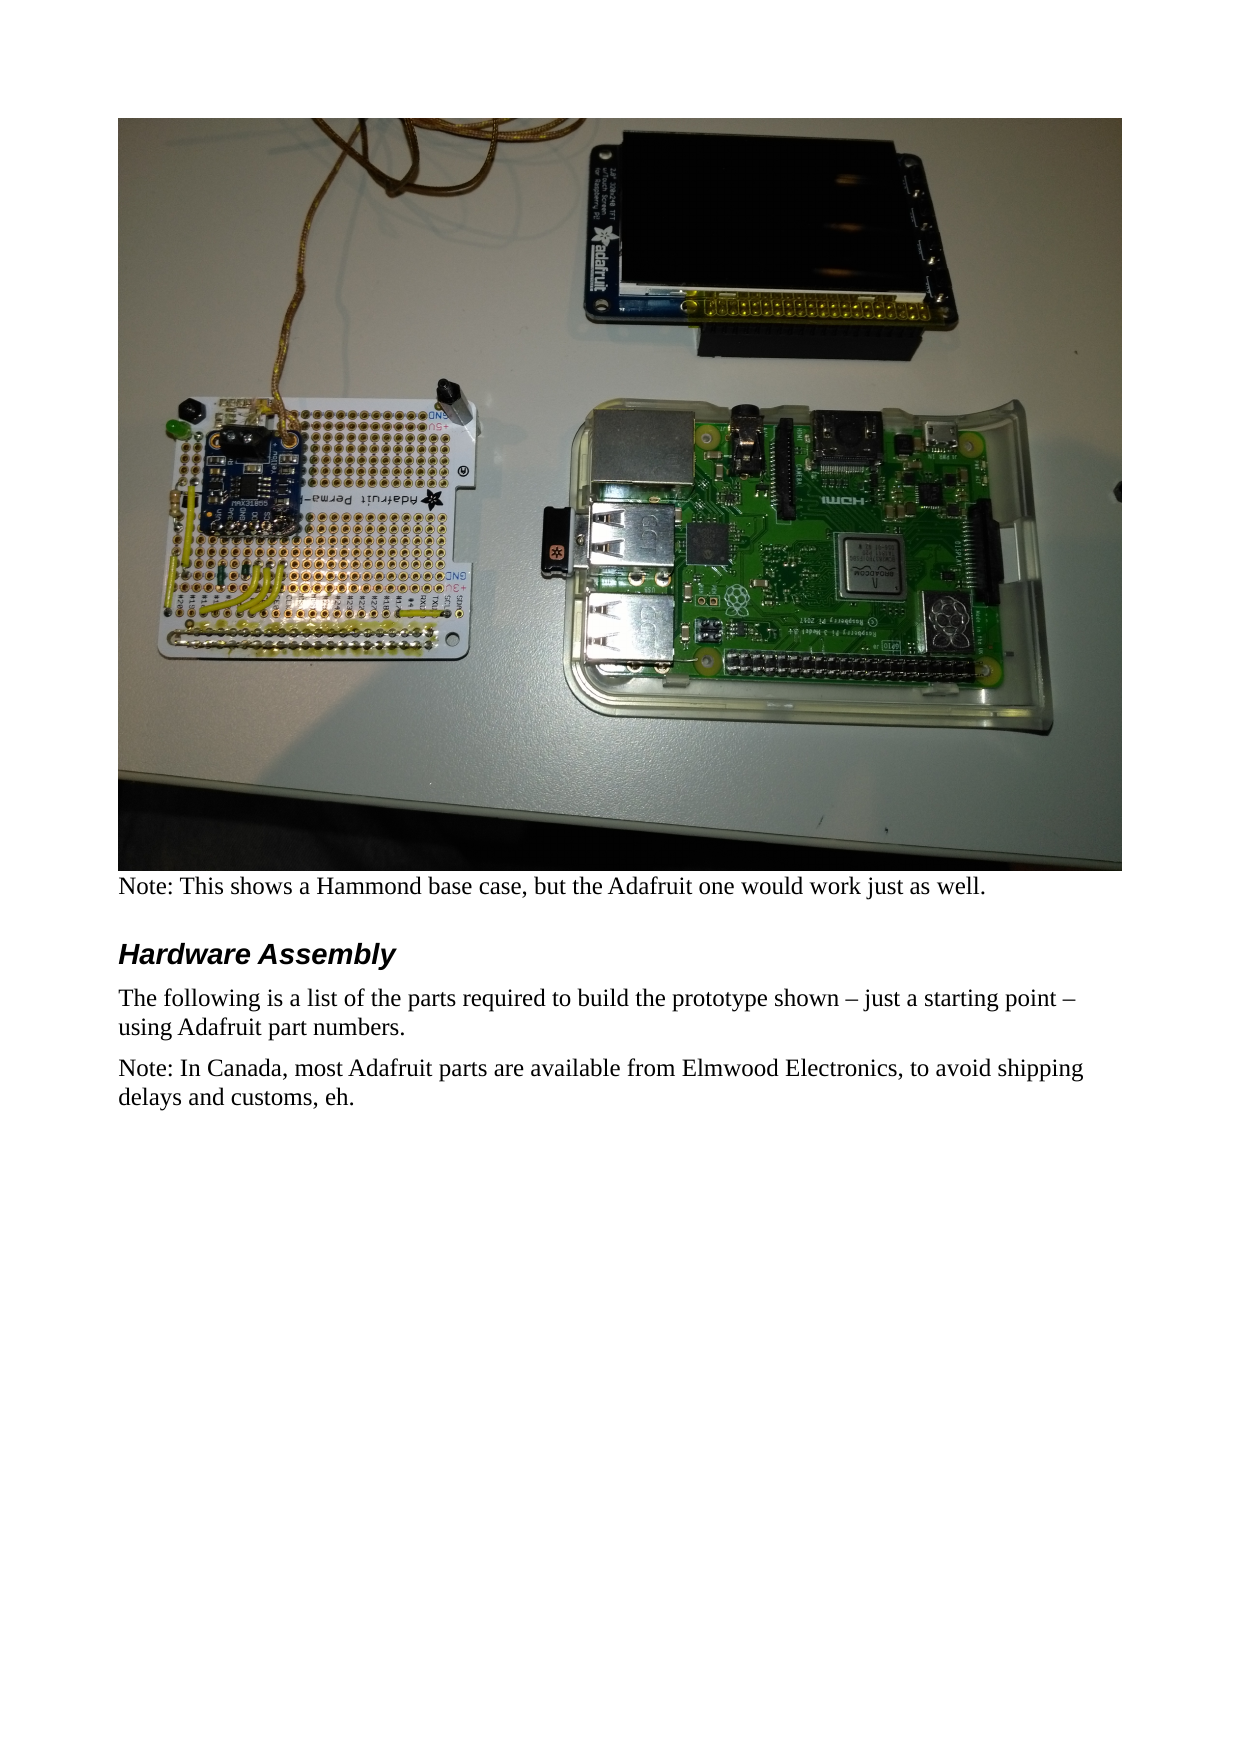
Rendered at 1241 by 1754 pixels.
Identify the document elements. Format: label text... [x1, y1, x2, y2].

text Note: In Canada, most Adafruit parts are available from Elmwood Electronics, to avoid shipping delays and customs, eh. [118, 1053, 1122, 1111]
picture [118, 118, 1122, 871]
text The following is a list of the parts required to build the prototype shown – just a starting point – using Adafruit part numbers. [118, 983, 1122, 1041]
text Note: This shows a Hammond base case, but the Adafruit one would work just as well. [118, 871, 1122, 900]
subtitle Hardware Assembly [118, 937, 1122, 971]
